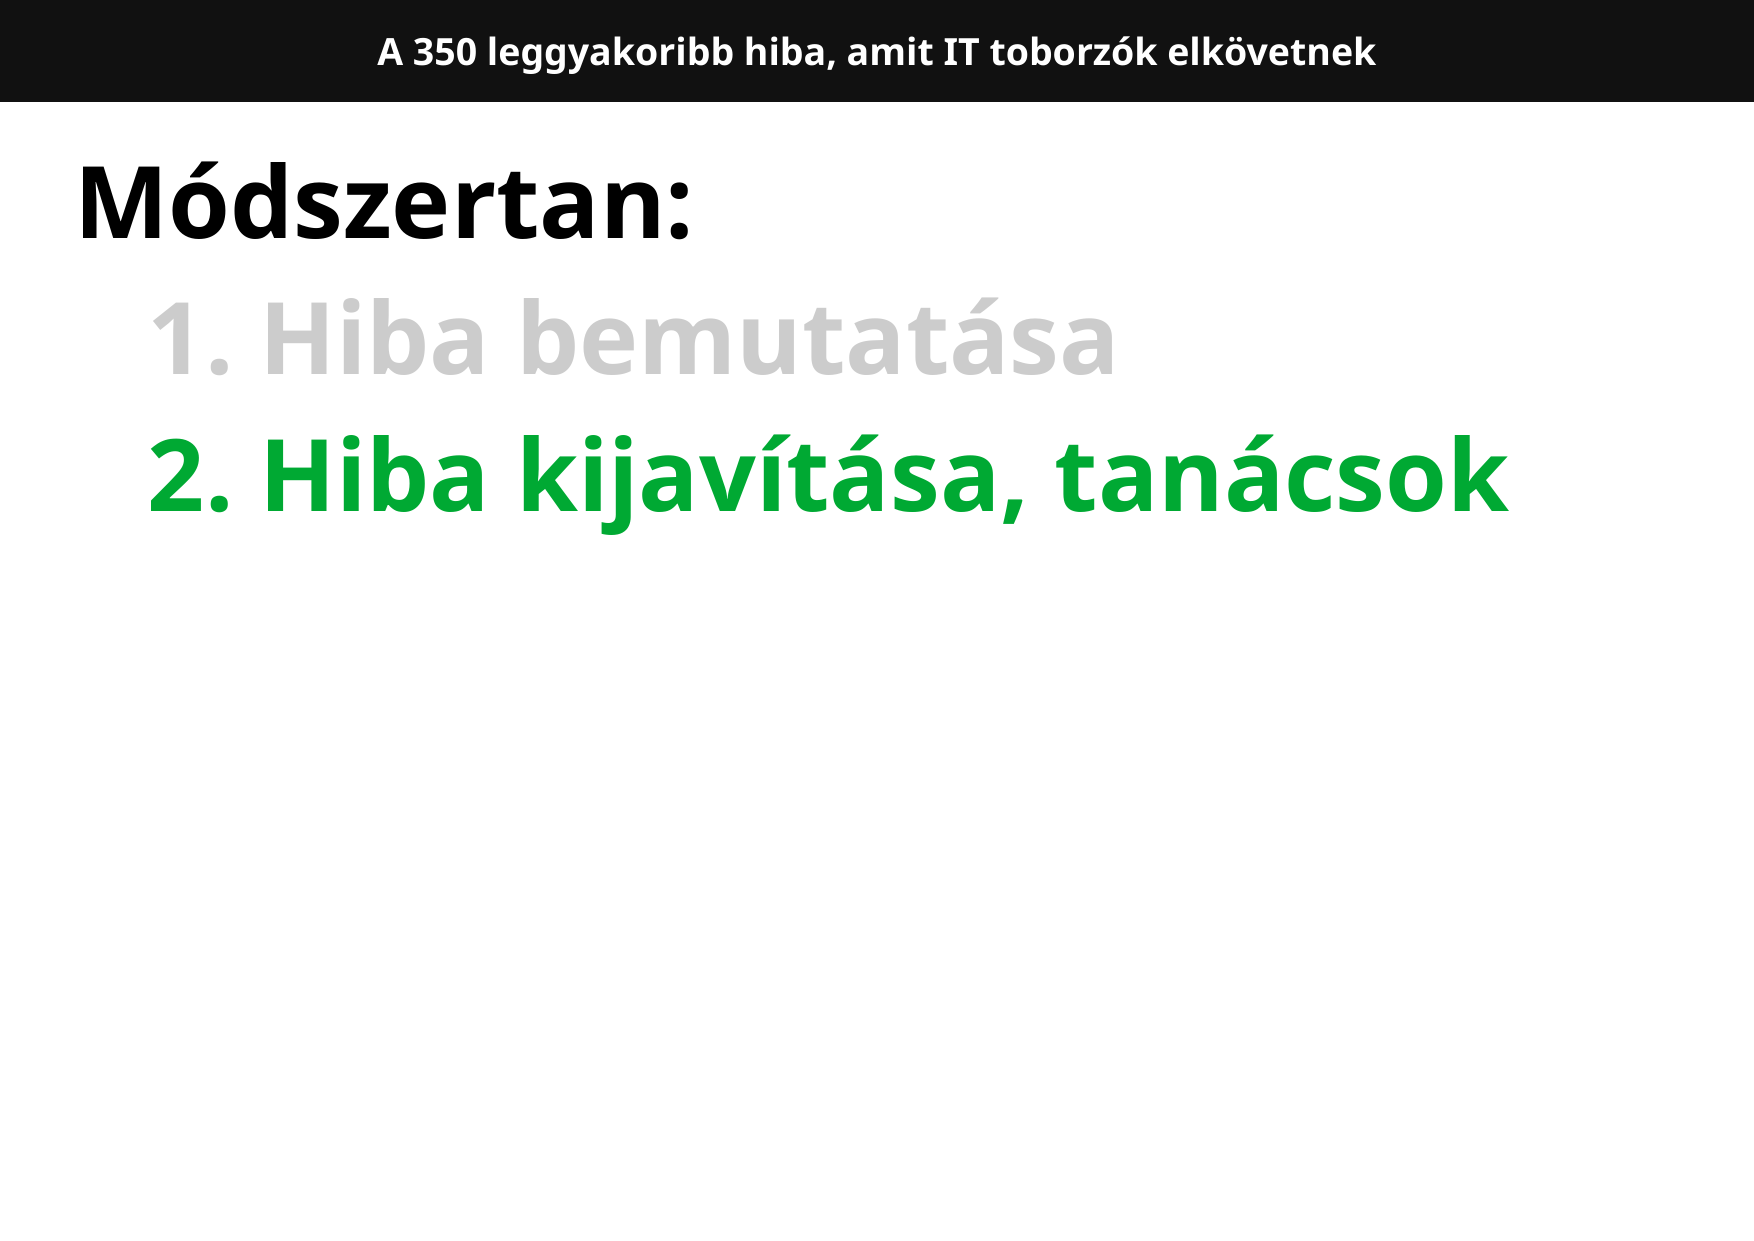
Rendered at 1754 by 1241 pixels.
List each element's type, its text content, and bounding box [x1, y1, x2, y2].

text Módszertan: [0, 132, 1754, 268]
text 1. Hiba bemutatása [0, 268, 1754, 404]
text 2. Hiba kijavítása, tanácsok [0, 404, 1754, 540]
